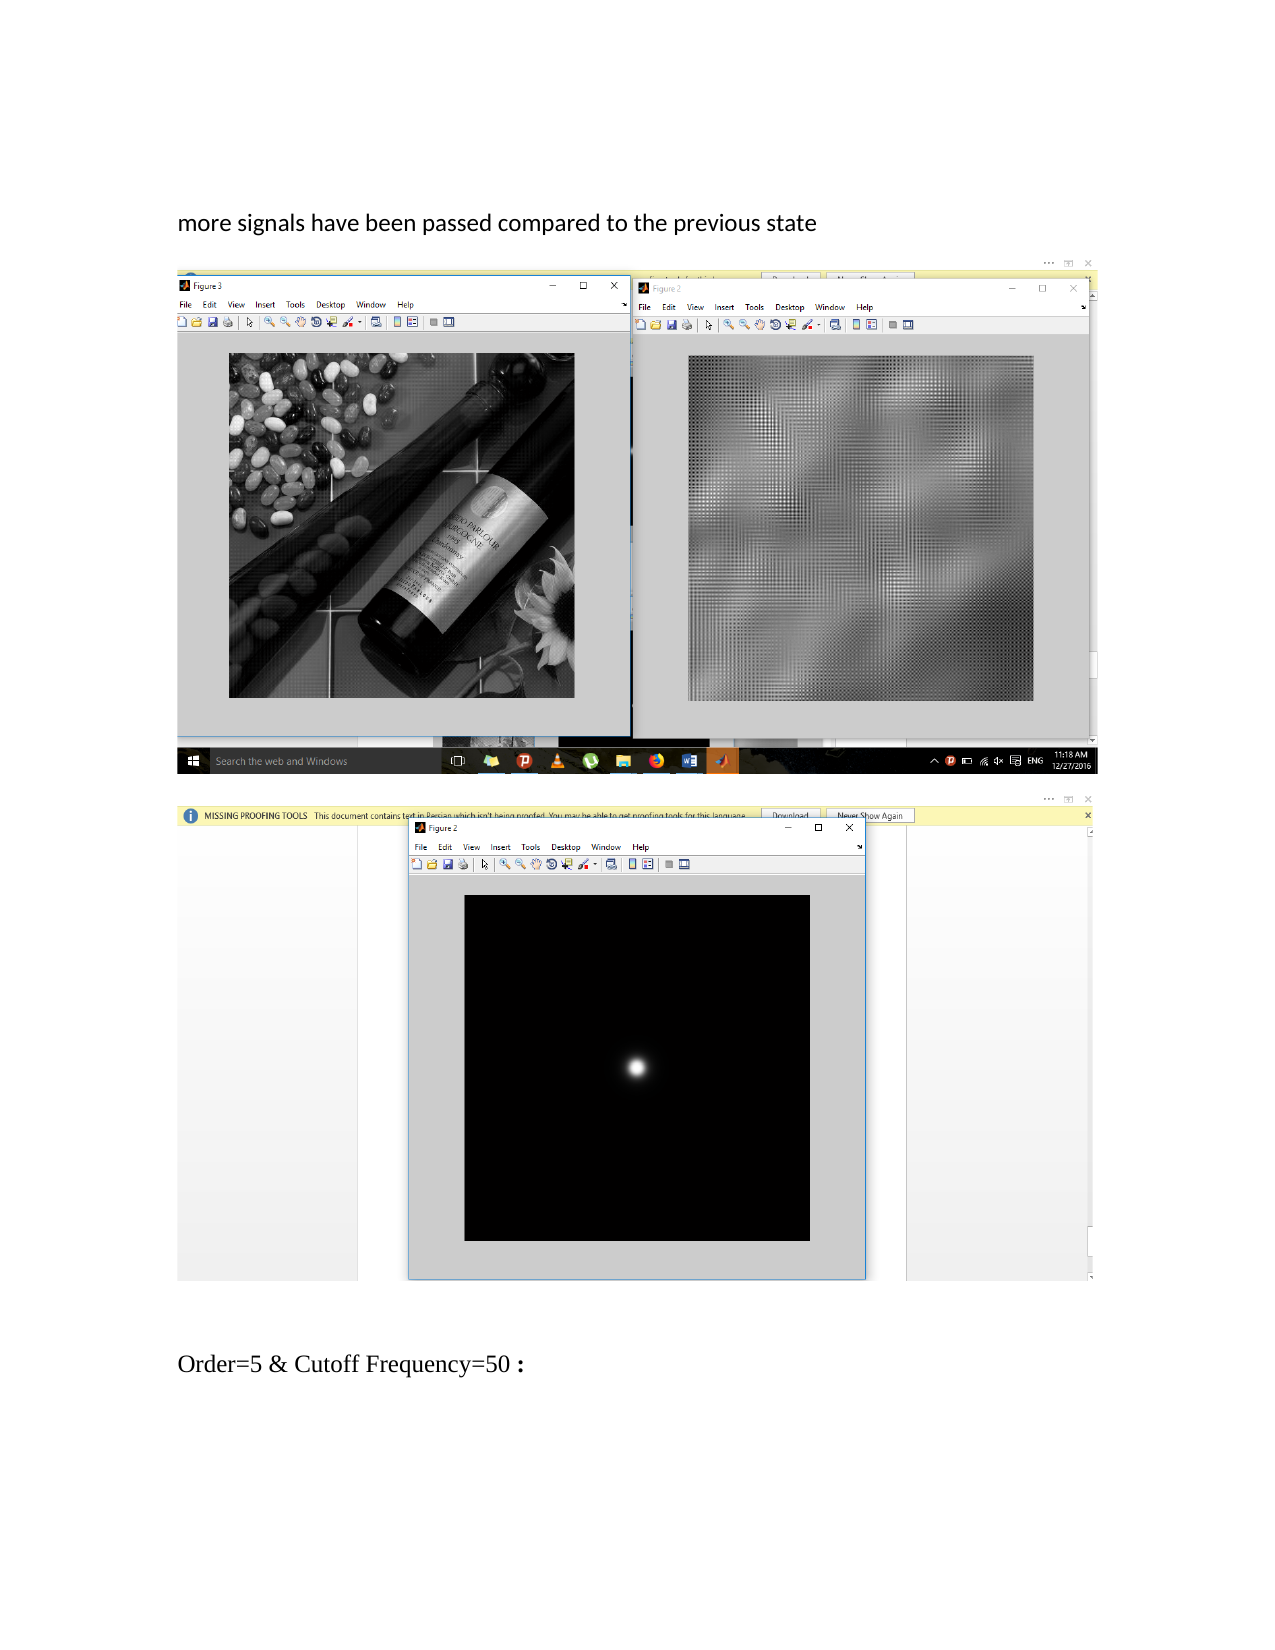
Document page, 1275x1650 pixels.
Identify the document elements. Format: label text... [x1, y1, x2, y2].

picture [177, 792, 1093, 1281]
text more signals have been passed compared to the previous state [177, 207, 1098, 237]
text Order=5 & Cutoff Frequency=50 : [177, 1349, 1098, 1377]
picture [177, 256, 1098, 774]
